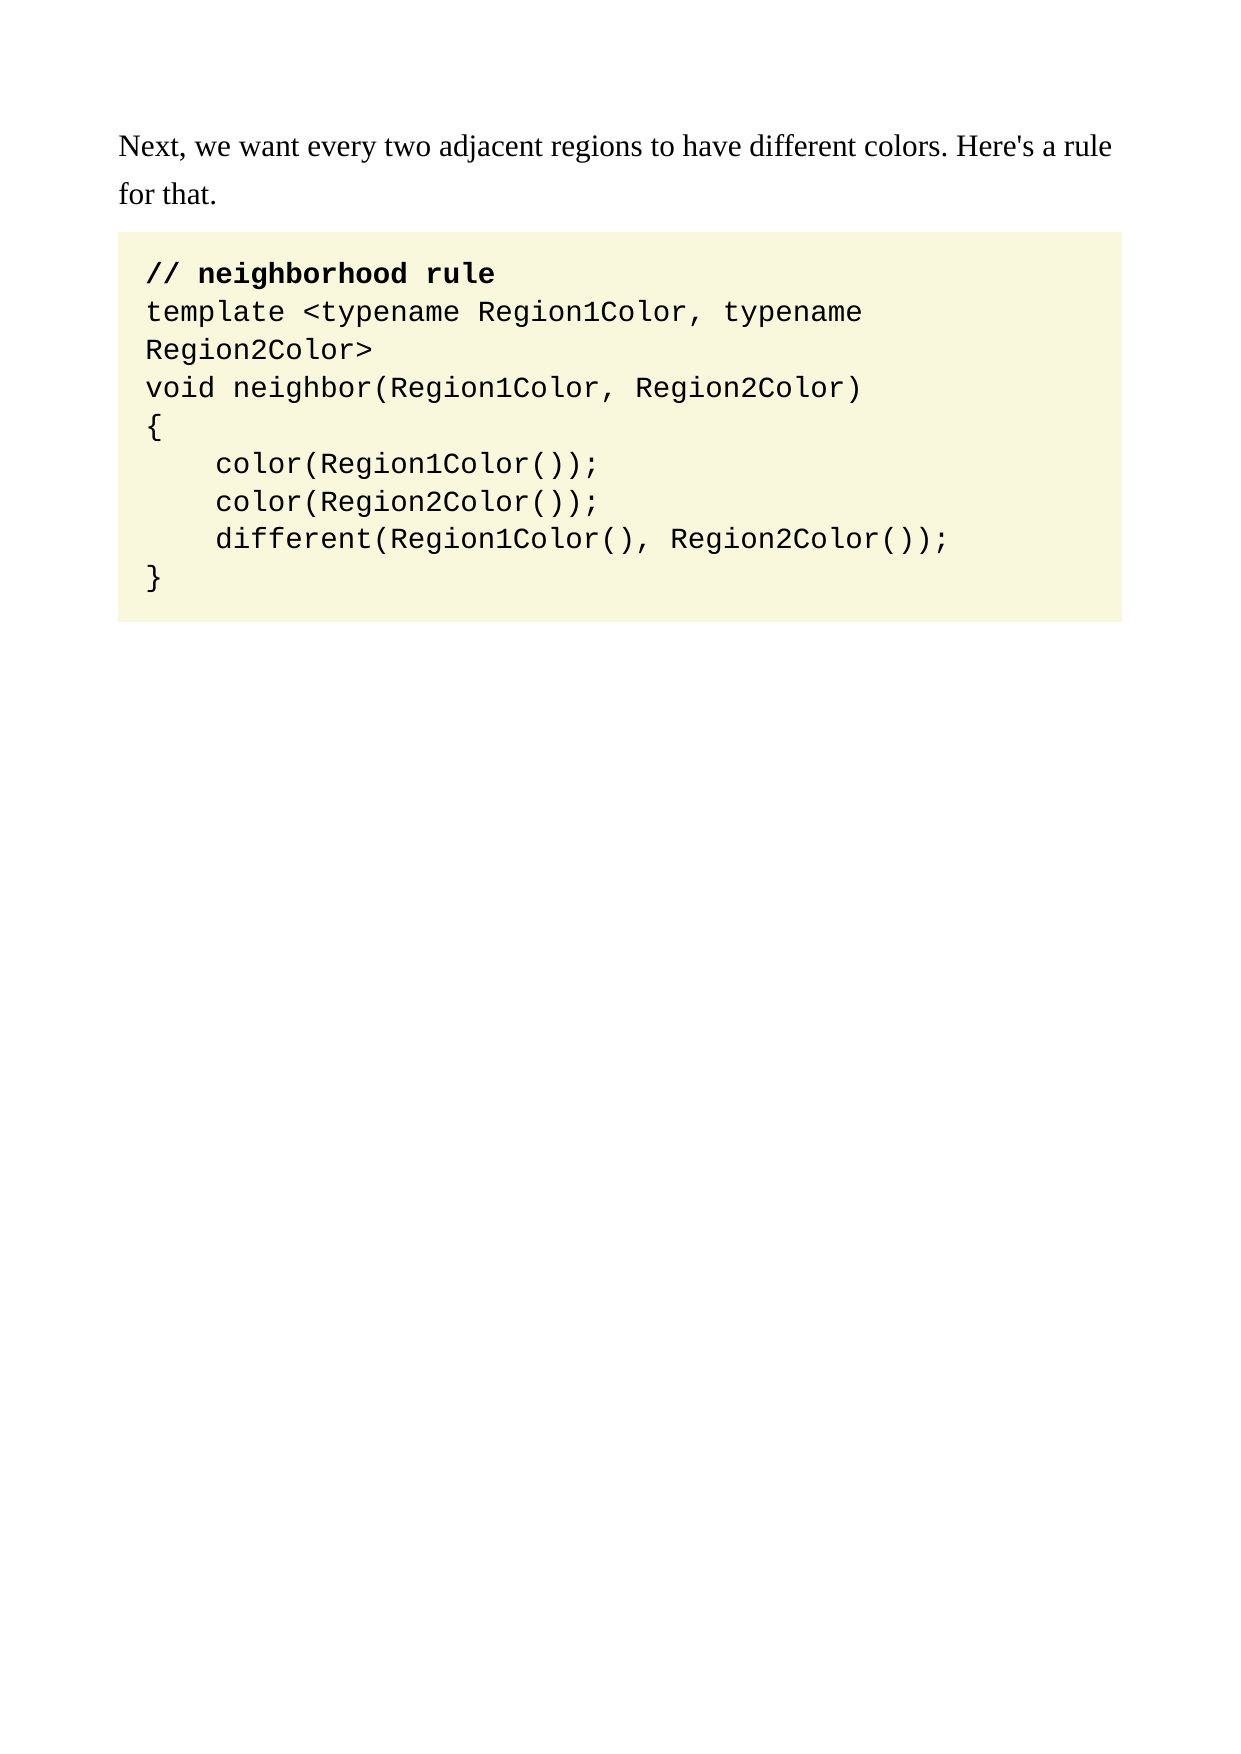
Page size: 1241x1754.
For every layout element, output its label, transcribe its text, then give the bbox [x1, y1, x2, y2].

text different(Region1Color(), Region2Color()); [118, 498, 1122, 536]
text { [465, 384, 473, 395]
text { [202, 384, 209, 395]
text { [815, 384, 823, 395]
text void neighbor(Region1Color, Region2Color) [118, 346, 1122, 384]
text color(Region2Color()); [118, 460, 1122, 498]
text { [675, 384, 682, 395]
text { [430, 384, 437, 395]
text Next, we want every two adjacent regions to have different colors. Here's a rule for that. [118, 118, 1122, 214]
text template <typename Region1Color, typename Region2Color> [118, 270, 1122, 346]
text color(Region1Color()); [118, 422, 1122, 460]
text // neighborhood rule [118, 232, 1122, 270]
text { [535, 384, 543, 395]
text { [342, 384, 350, 395]
text { [325, 384, 333, 395]
text } [118, 536, 1122, 622]
text { [290, 384, 297, 395]
text { [780, 384, 788, 395]
text { [150, 384, 157, 394]
text { [118, 384, 1122, 422]
text { [710, 384, 718, 395]
text { [570, 384, 578, 395]
text { [167, 384, 175, 395]
